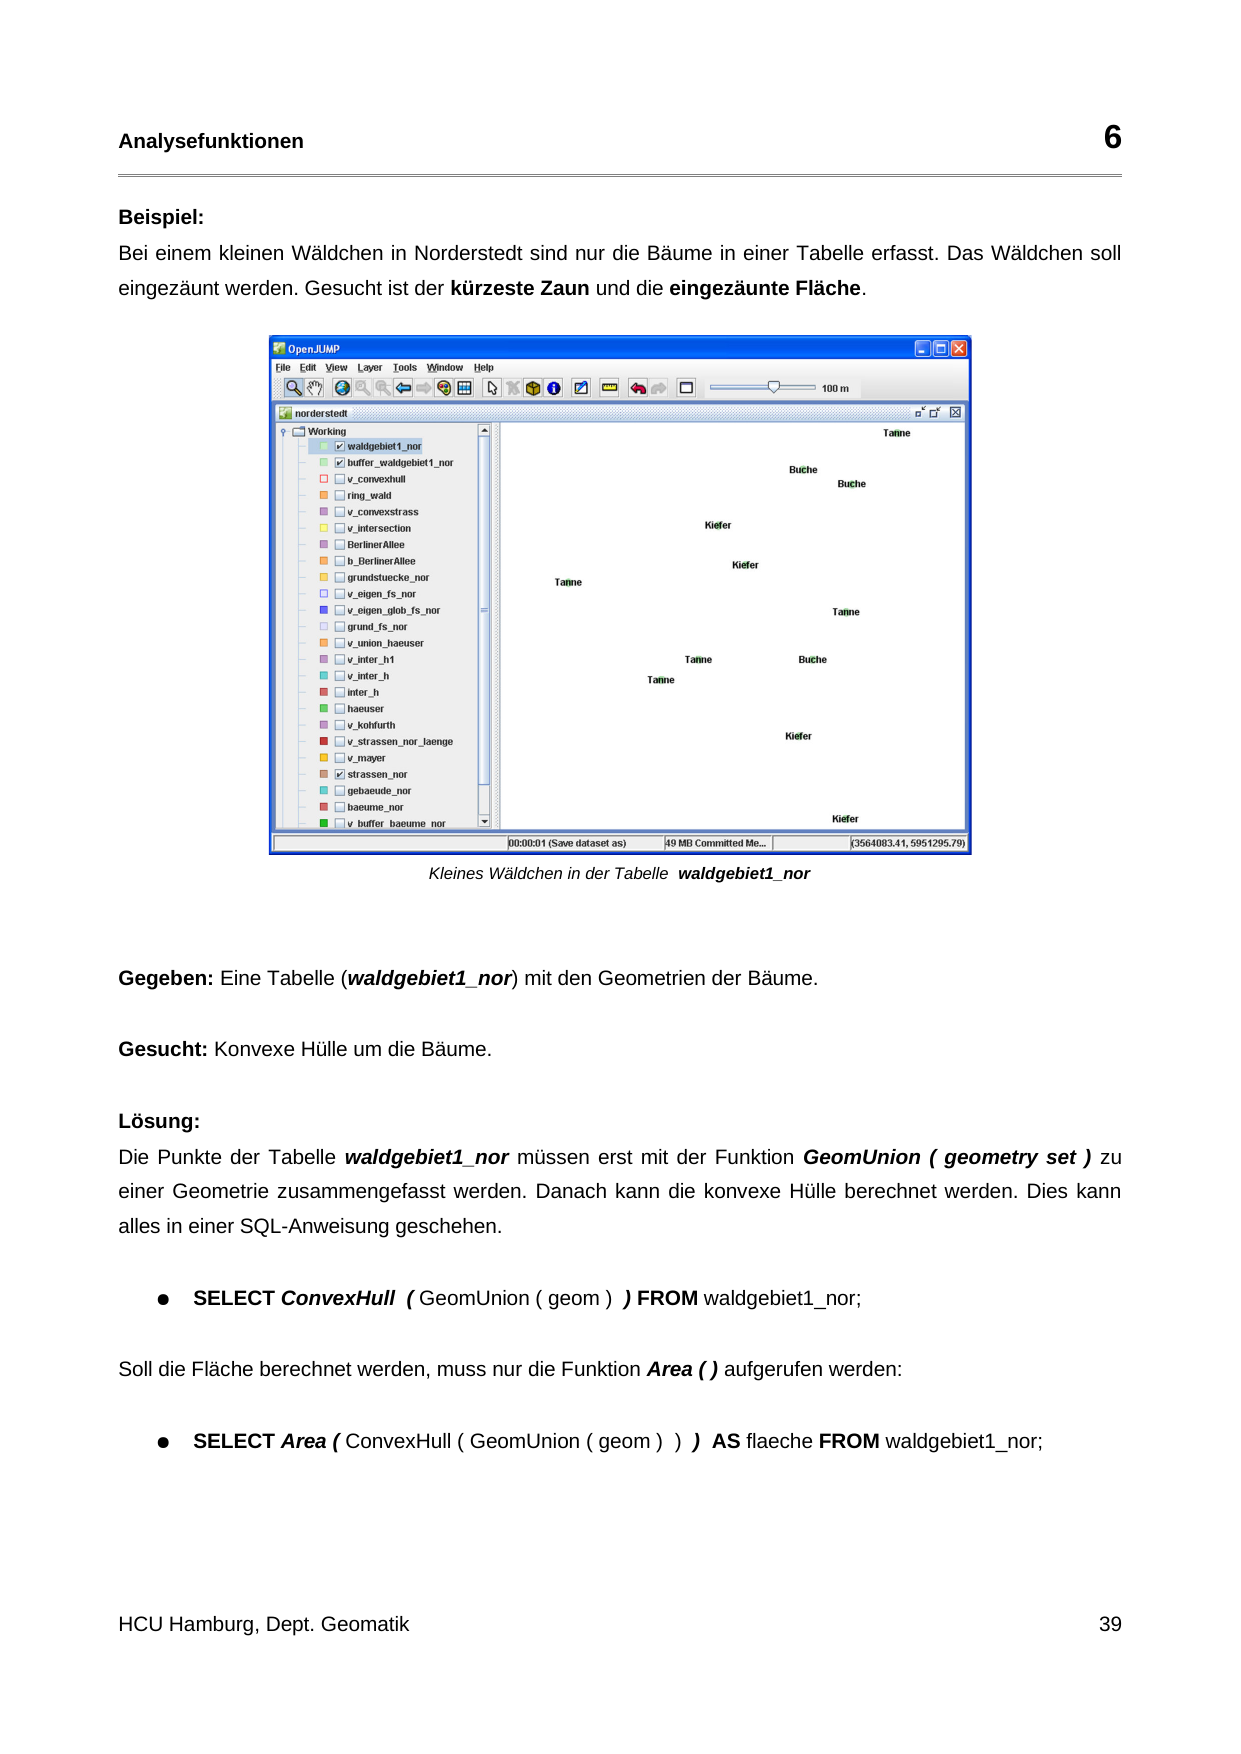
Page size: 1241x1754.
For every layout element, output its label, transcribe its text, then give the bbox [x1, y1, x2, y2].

list SELECT ConvexHull ( GeomUnion ( geom ) ) FROM waldgebiet1_nor; [156, 1286, 1122, 1309]
text Gesucht: Konvexe Hülle um die Bäume. [118, 1038, 1122, 1061]
text Soll die Fläche berechnet werden, muss nur die Funktion Area ( ) aufgerufen werden: [118, 1358, 1122, 1381]
text Die Punkte der Tabelle waldgebiet1_nor müssen erst mit der Funktion GeomUnion ( geometry set ) zu einer Geometrie zusammengefasst werden. Danach kann die konvexe Hülle berechnet werden. Dies kann alles in einer SQL-Anweisung geschehen. [118, 1145, 1122, 1238]
text Beispiel: [118, 206, 1122, 229]
list SELECT Area ( ConvexHull ( GeomUnion ( geom ) ) ) AS flaeche FROM waldgebiet1_nor; [156, 1429, 1122, 1452]
text Gegeben: Eine Tabelle (waldgebiet1_nor) mit den Geometrien der Bäume. [118, 967, 1122, 990]
text Lösung: [118, 1109, 1122, 1133]
text Bei einem kleinen Wäldchen in Norderstedt sind nur die Bäume in einer Tabelle erfasst. Das Wäldchen soll eingezäunt werden. Gesucht ist der kürzeste Zaun und die eingezäunte Fläche. [118, 241, 1122, 299]
text Kleines Wäldchen in der Tabelle waldgebiet1_nor [118, 348, 1122, 883]
picture [268, 335, 972, 855]
